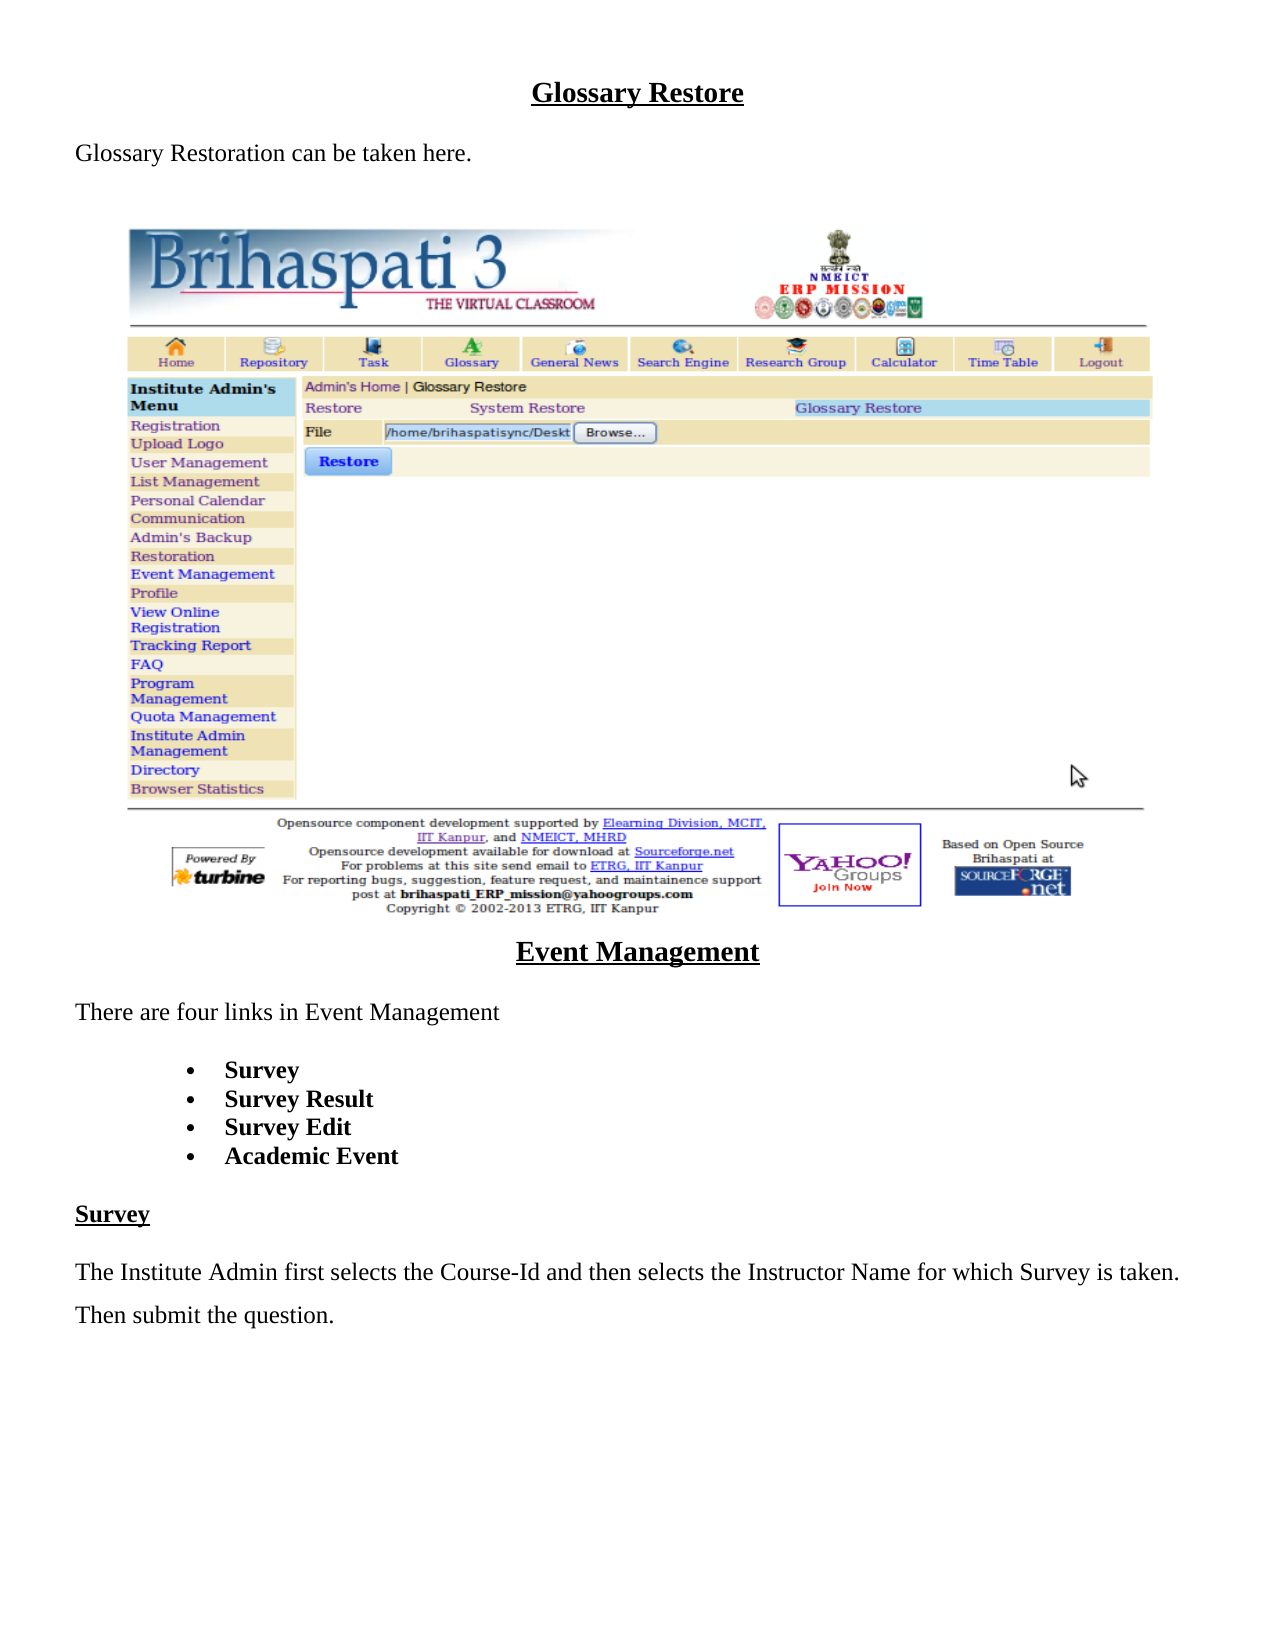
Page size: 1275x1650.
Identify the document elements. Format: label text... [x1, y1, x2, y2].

text Event Management [75, 796, 1200, 968]
list Survey [187, 1055, 1200, 1084]
text There are four links in Event Management [75, 997, 1200, 1026]
text Glossary Restore [75, 75, 1200, 108]
picture [118, 223, 1157, 935]
text Survey [75, 1199, 1200, 1228]
text Glossary Restoration can be taken here. [75, 138, 1200, 166]
text The Institute Admin first selects the Course-Id and then selects the Instructor Name for which Survey is taken. Then submit the question. [75, 1257, 1200, 1329]
list Survey Edit [187, 1112, 1200, 1141]
list Academic Event [187, 1141, 1200, 1170]
list Survey Result [187, 1084, 1200, 1112]
